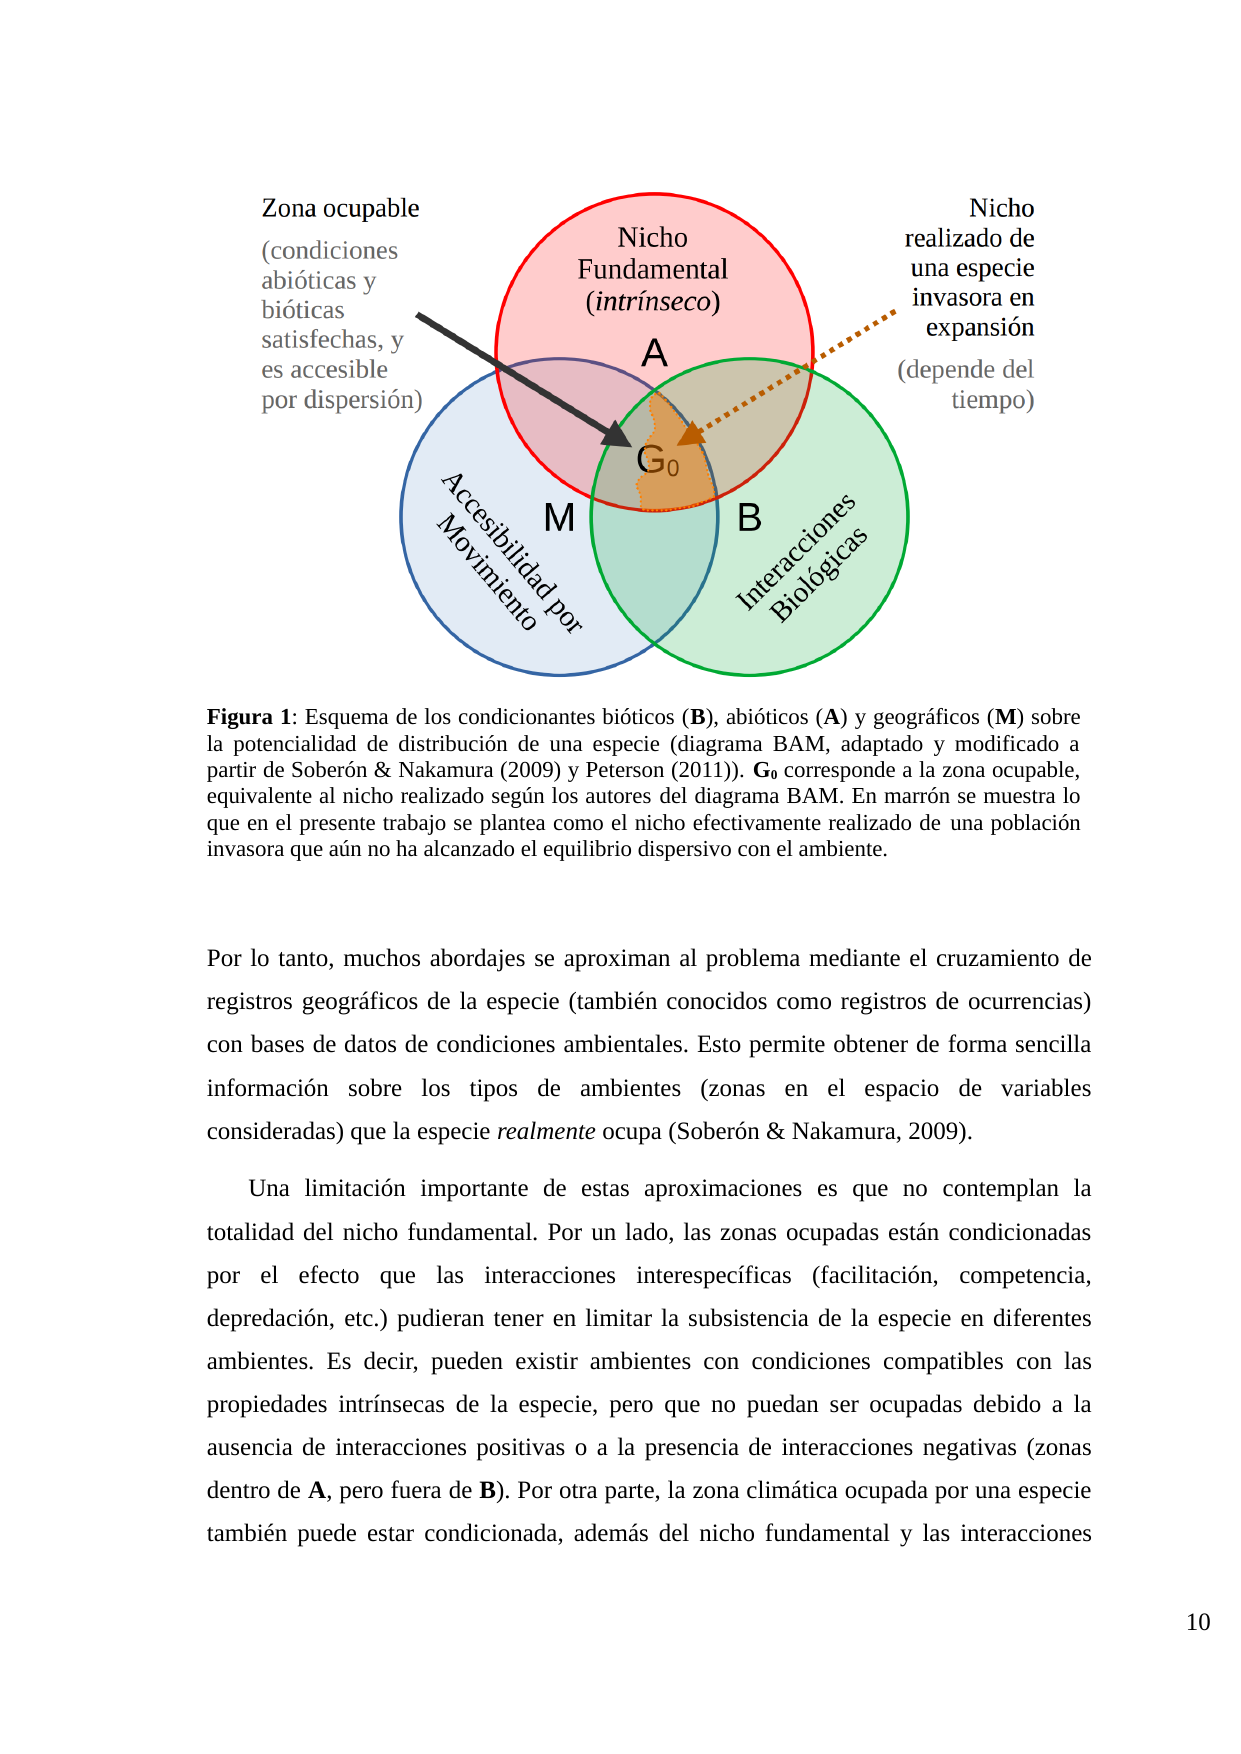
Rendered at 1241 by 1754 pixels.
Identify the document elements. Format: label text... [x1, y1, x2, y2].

text Una limitación importante de estas aproximaciones es que no contemplan la totalidad del nicho fundamental. Por un lado, las zonas ocupadas están condicionadas por el efecto que las interacciones interespecíficas (facilitación, competencia, depredación, etc.) pudieran tener en limitar la subsistencia de la especie en diferentes ambientes. Es decir, pueden existir ambientes con condiciones compatibles con las propiedades intrínsecas de la especie, pero que no puedan ser ocupadas debido a la ausencia de interacciones positivas o a la presencia de interacciones negativas (zonas dentro de A, pero fuera de B). Por otra parte, la zona climática ocupada por una especie también puede estar condicionada, además del nicho fundamental y las interacciones [207, 1173, 1093, 1547]
text Figura 1: Esquema de los condicionantes bióticos (B), abióticos (A) y geográficos (M) sobre la potencialidad de distribución de una especie (diagrama BAM, adaptado y modificado a partir de Soberón & Nakamura (2009) y Peterson (2011)). G0 corresponde a la zona ocupable, equivalente al nicho realizado según los autores del diagrama BAM. En marrón se muestra lo que en el presente trabajo se plantea como el nicho efectivamente realizado de una población invasora que aún no ha alcanzado el equilibrio dispersivo con el ambiente. [207, 178, 1081, 861]
text Por lo tanto, muchos abordajes se aproximan al problema mediante el cruzamiento de registros geográficos de la especie (también conocidos como registros de ocurrencias) con bases de datos de condiciones ambientales. Esto permite obtener de forma sencilla información sobre los tipos de ambientes (zonas en el espacio de variables consideradas) que la especie realmente ocupa (Soberón & Nakamura, 2009). [207, 917, 1093, 1144]
picture [235, 165, 1064, 704]
